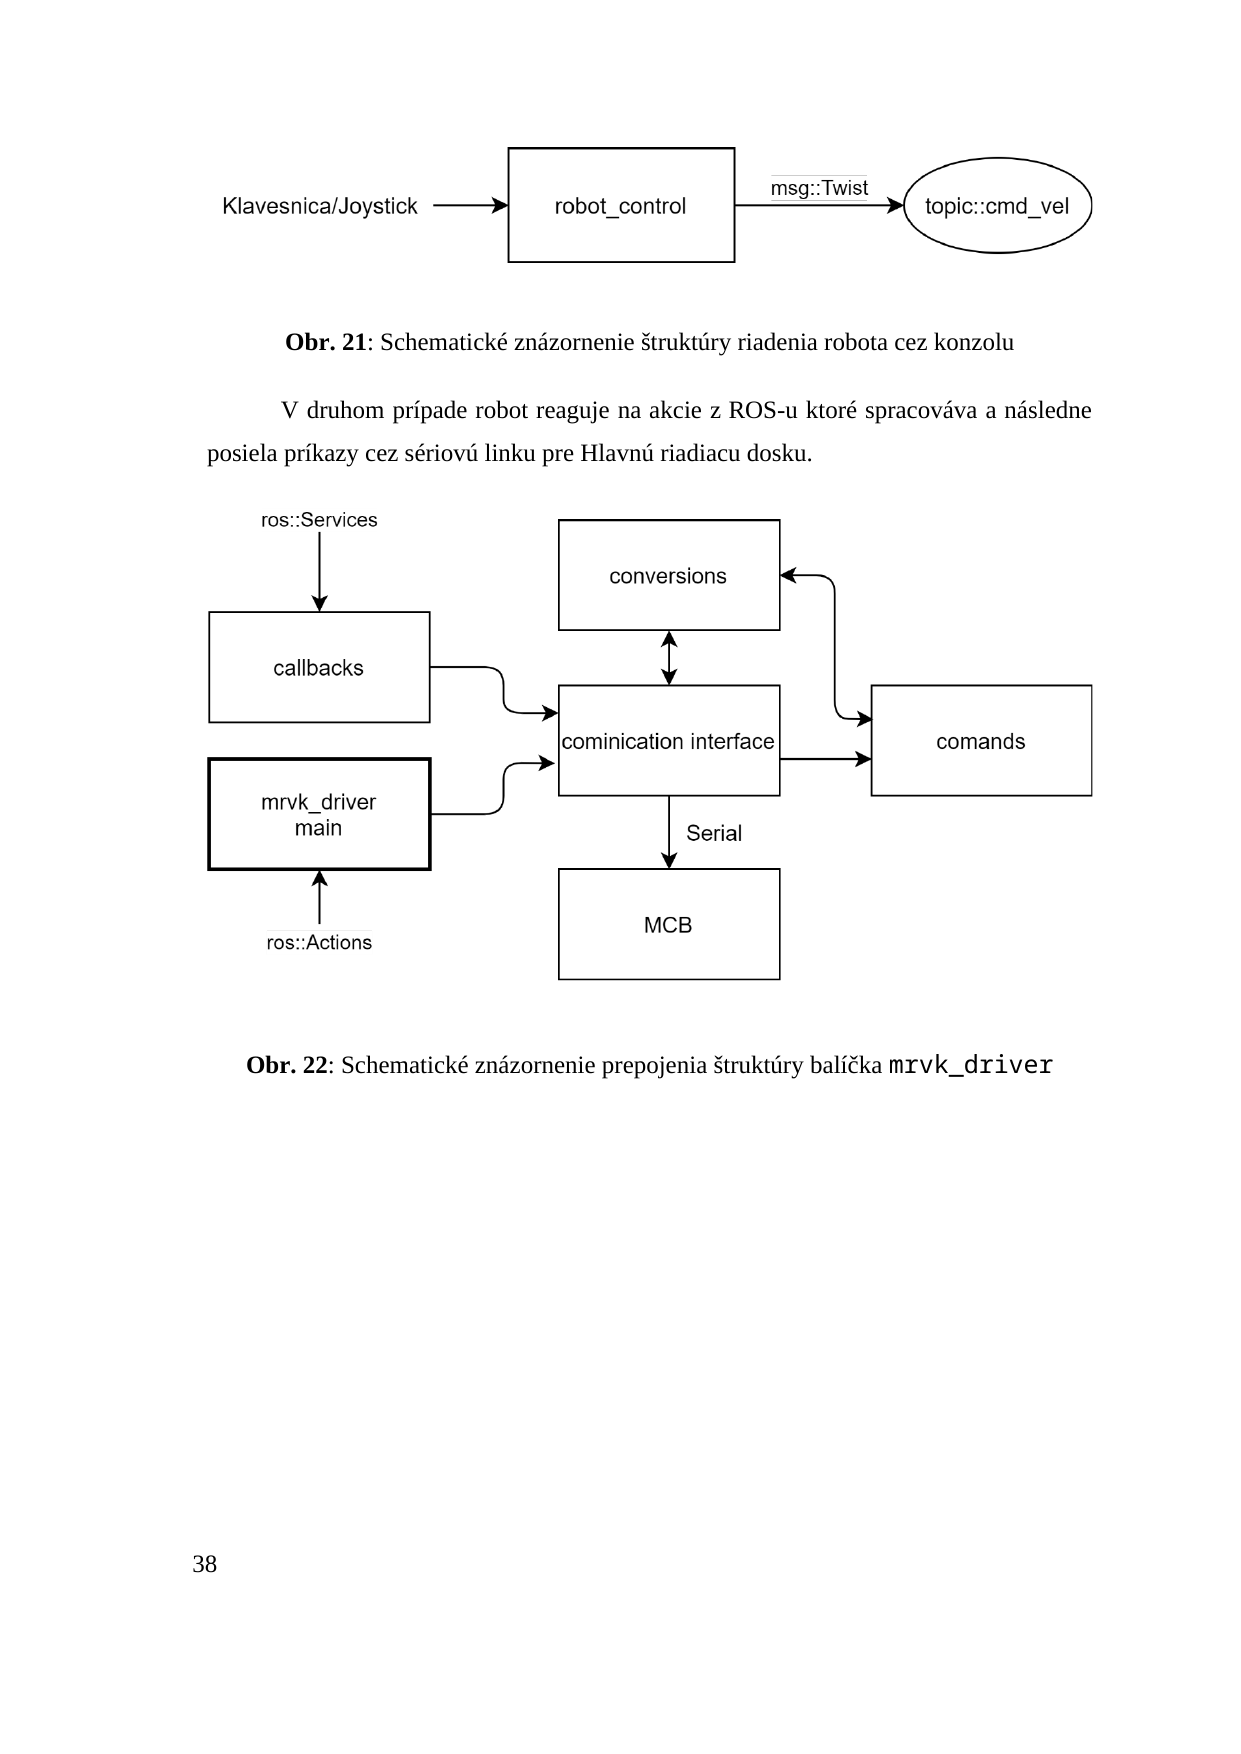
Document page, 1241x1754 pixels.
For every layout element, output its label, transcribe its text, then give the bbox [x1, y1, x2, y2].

text Obr. 22: Schematické znázornenie prepojenia štruktúry balíčka mrvk_driver [207, 1046, 1092, 1081]
text Obr. 21: Schematické znázornenie štruktúry riadenia robota cez konzolu [207, 327, 1092, 356]
text V druhom prípade robot reaguje na akcie z ROS‑u ktoré spracováva a následne posiela príkazy cez sériovú linku pre Hlavnú riadiacu dosku. [207, 395, 1092, 467]
